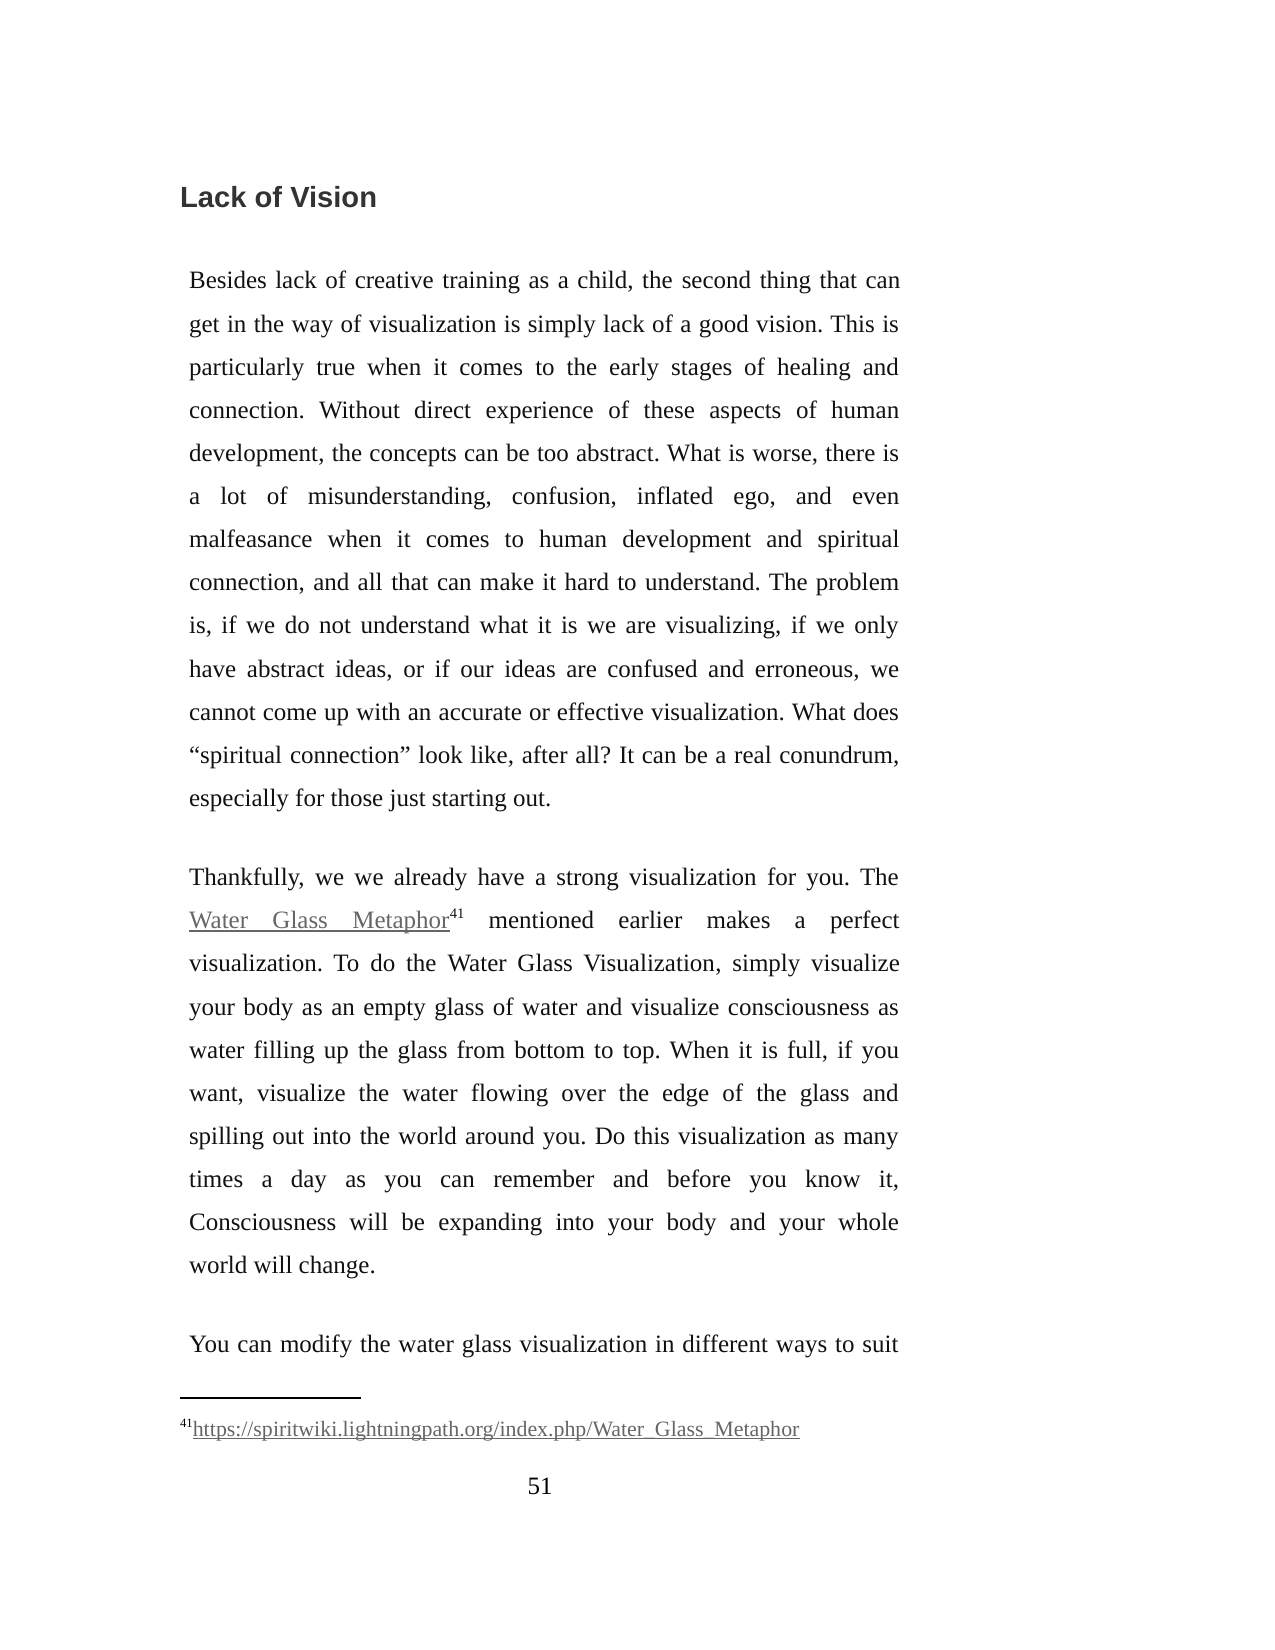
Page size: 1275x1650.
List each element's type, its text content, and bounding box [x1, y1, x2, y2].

text Besides lack of creative training as a child, the second thing that can get in the way of visualization is simply lack of a good vision. This is particularly true when it comes to the early stages of healing and connection. Without direct experience of these aspects of human development, the concepts can be too abstract. What is worse, there is a lot of misunderstanding, confusion, inflated ego, and even malfeasance when it comes to human development and spiritual connection, and all that can make it hard to understand. The problem is, if we do not understand what it is we are visualizing, if we only have abstract ideas, or if our ideas are confused and erroneous, we cannot come up with an accurate or effective visualization. What does “spiritual connection” look like, after all? It can be a real conundrum, especially for those just starting out. [189, 266, 900, 812]
text Thankfully, we we already have a strong visualization for you. The Water Glass Metaphor mentioned earlier makes a perfect visualization. To do the Water Glass Visualization, simply visualize your body as an empty glass of water and visualize consciousness as water filling up the glass from bottom to top. When it is full, if you want, visualize the water flowing over the edge of the glass and spilling out into the world around you. Do this visualization as many times a day as you can remember and before you know it, Consciousness will be expanding into your body and your whole world will change. [189, 862, 900, 1279]
text https://spiritwiki.lightningpath.org/index.php/Water_Glass_Metaphor [800, 1416, 900, 1441]
subtitle Lack of Vision [180, 180, 900, 213]
text You can modify the water glass visualization in different ways to suit [189, 1329, 900, 1358]
